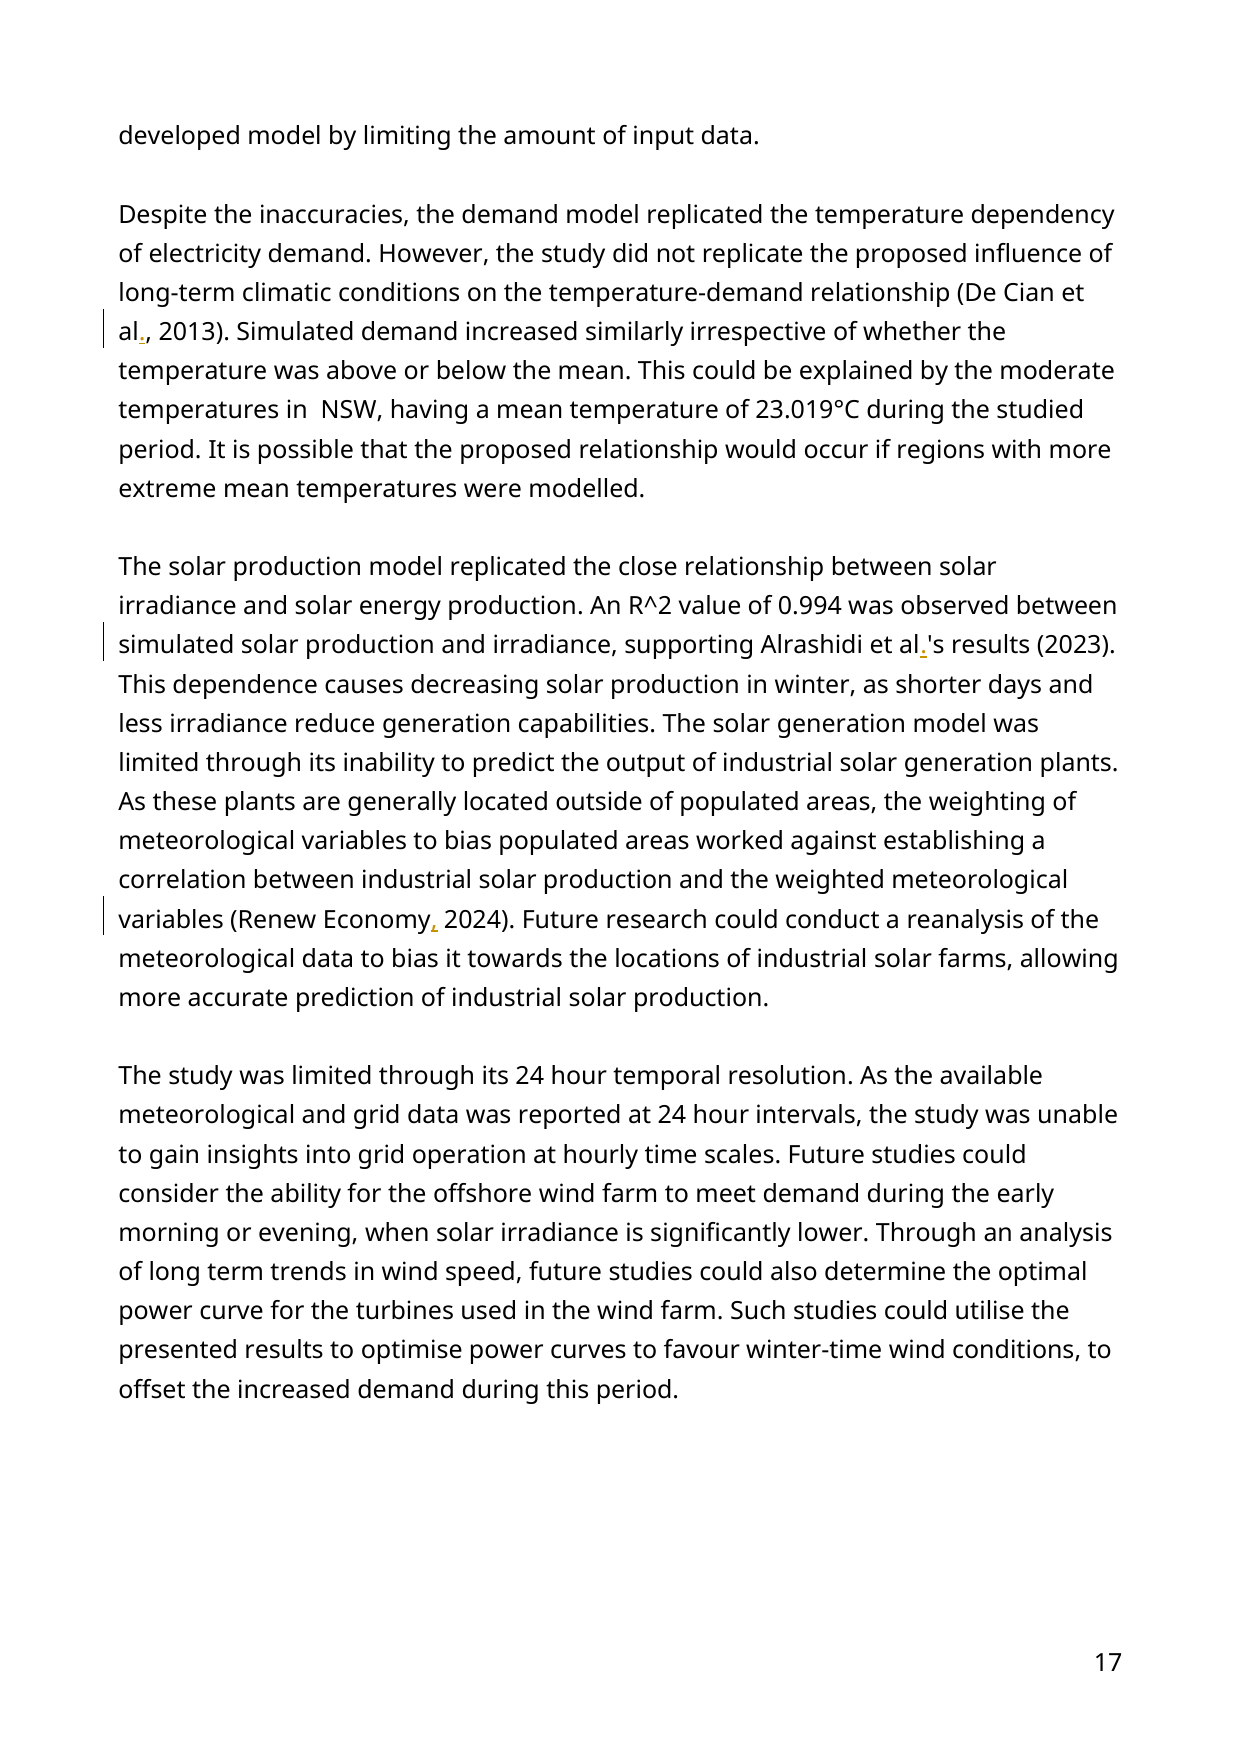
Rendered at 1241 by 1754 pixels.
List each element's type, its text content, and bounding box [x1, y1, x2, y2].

text Despite the inaccuracies, the demand model replicated the temperature dependency of electricity demand. However, the study did not replicate the proposed influence of long-term climatic conditions on the temperature-demand relationship (De Cian et al., 2013). Simulated demand increased similarly irrespective of whether the temperature was above or below the mean. This could be explained by the moderate temperatures in NSW, having a mean temperature of 23.019°C during the studied period. It is possible that the proposed relationship would occur if regions with more extreme mean temperatures were modelled. [118, 196, 1122, 504]
text developed model by limiting the amount of input data. [118, 118, 1122, 152]
text The solar production model replicated the close relationship between solar irradiance and solar energy production. An R^2 value of 0.994 was observed between simulated solar production and irradiance, supporting Alrashidi et al.'s results (2023). This dependence causes decreasing solar production in winter, as shorter days and less irradiance reduce generation capabilities. The solar generation model was limited through its inability to predict the output of industrial solar generation plants. As these plants are generally located outside of populated areas, the weighting of meteorological variables to bias populated areas worked against establishing a correlation between industrial solar production and the weighted meteorological variables (Renew Economy, 2024). Future research could conduct a reanalysis of the meteorological data to bias it towards the locations of industrial solar farms, allowing more accurate prediction of industrial solar production. [118, 549, 1122, 1014]
text The study was limited through its 24 hour temporal resolution. As the available meteorological and grid data was reported at 24 hour intervals, the study was unable to gain insights into grid operation at hourly time scales. Future studies could consider the ability for the offshore wind farm to meet demand during the early morning or evening, when solar irradiance is significantly lower. Through an analysis of long term trends in wind speed, future studies could also determine the optimal power curve for the turbines used in the wind farm. Such studies could utilise the presented results to optimise power curves to favour winter-time wind conditions, to offset the increased demand during this period. [118, 1058, 1122, 1405]
